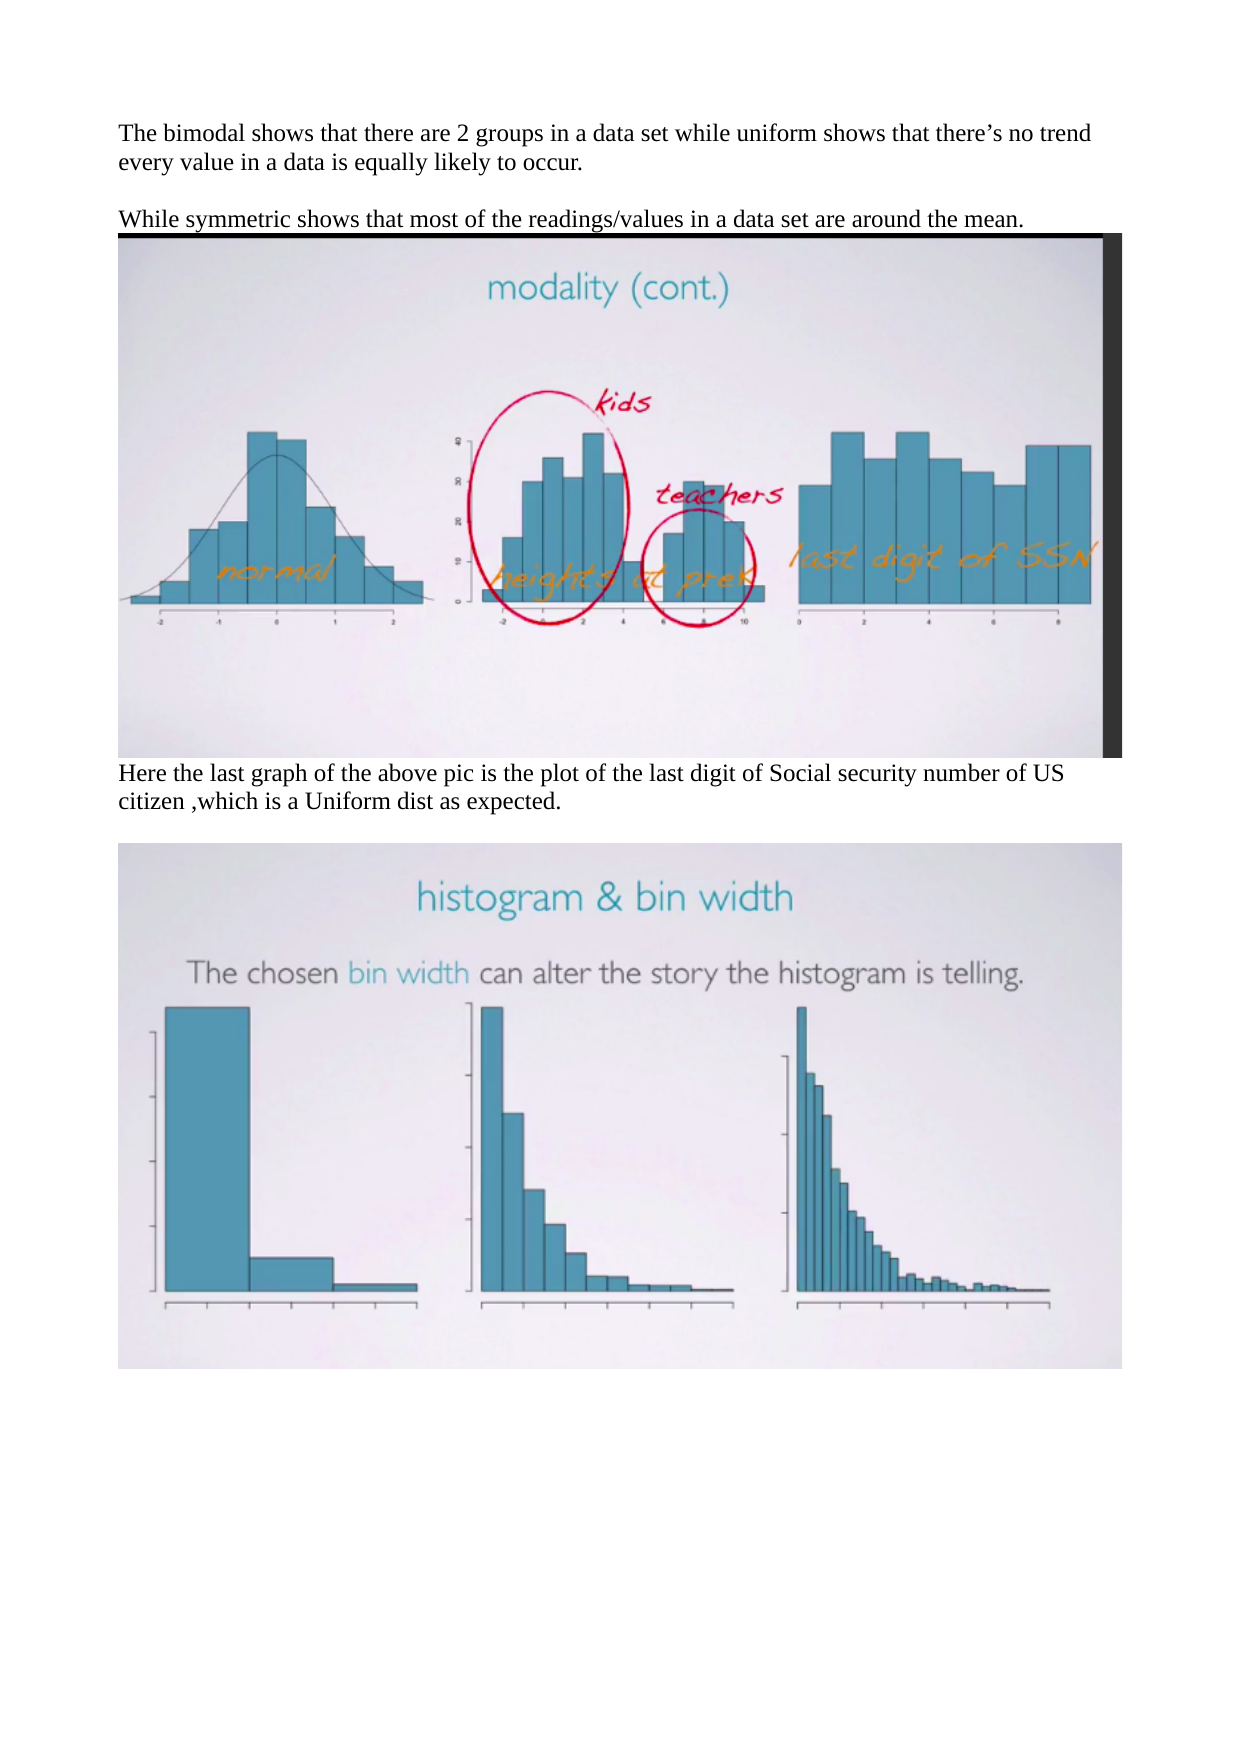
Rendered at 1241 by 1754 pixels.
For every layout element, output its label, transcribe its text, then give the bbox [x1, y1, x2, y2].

picture [118, 843, 1123, 1369]
picture [118, 233, 1123, 758]
text While symmetric shows that most of the readings/values in a data set are around the mean. [118, 204, 1122, 233]
text Here the last graph of the above pic is the plot of the last digit of Social security number of US citizen ,which is a Uniform dist as expected. [118, 758, 1122, 815]
text The bimodal shows that there are 2 groups in a data set while uniform shows that there’s no trend every value in a data is equally likely to occur. [118, 118, 1122, 176]
